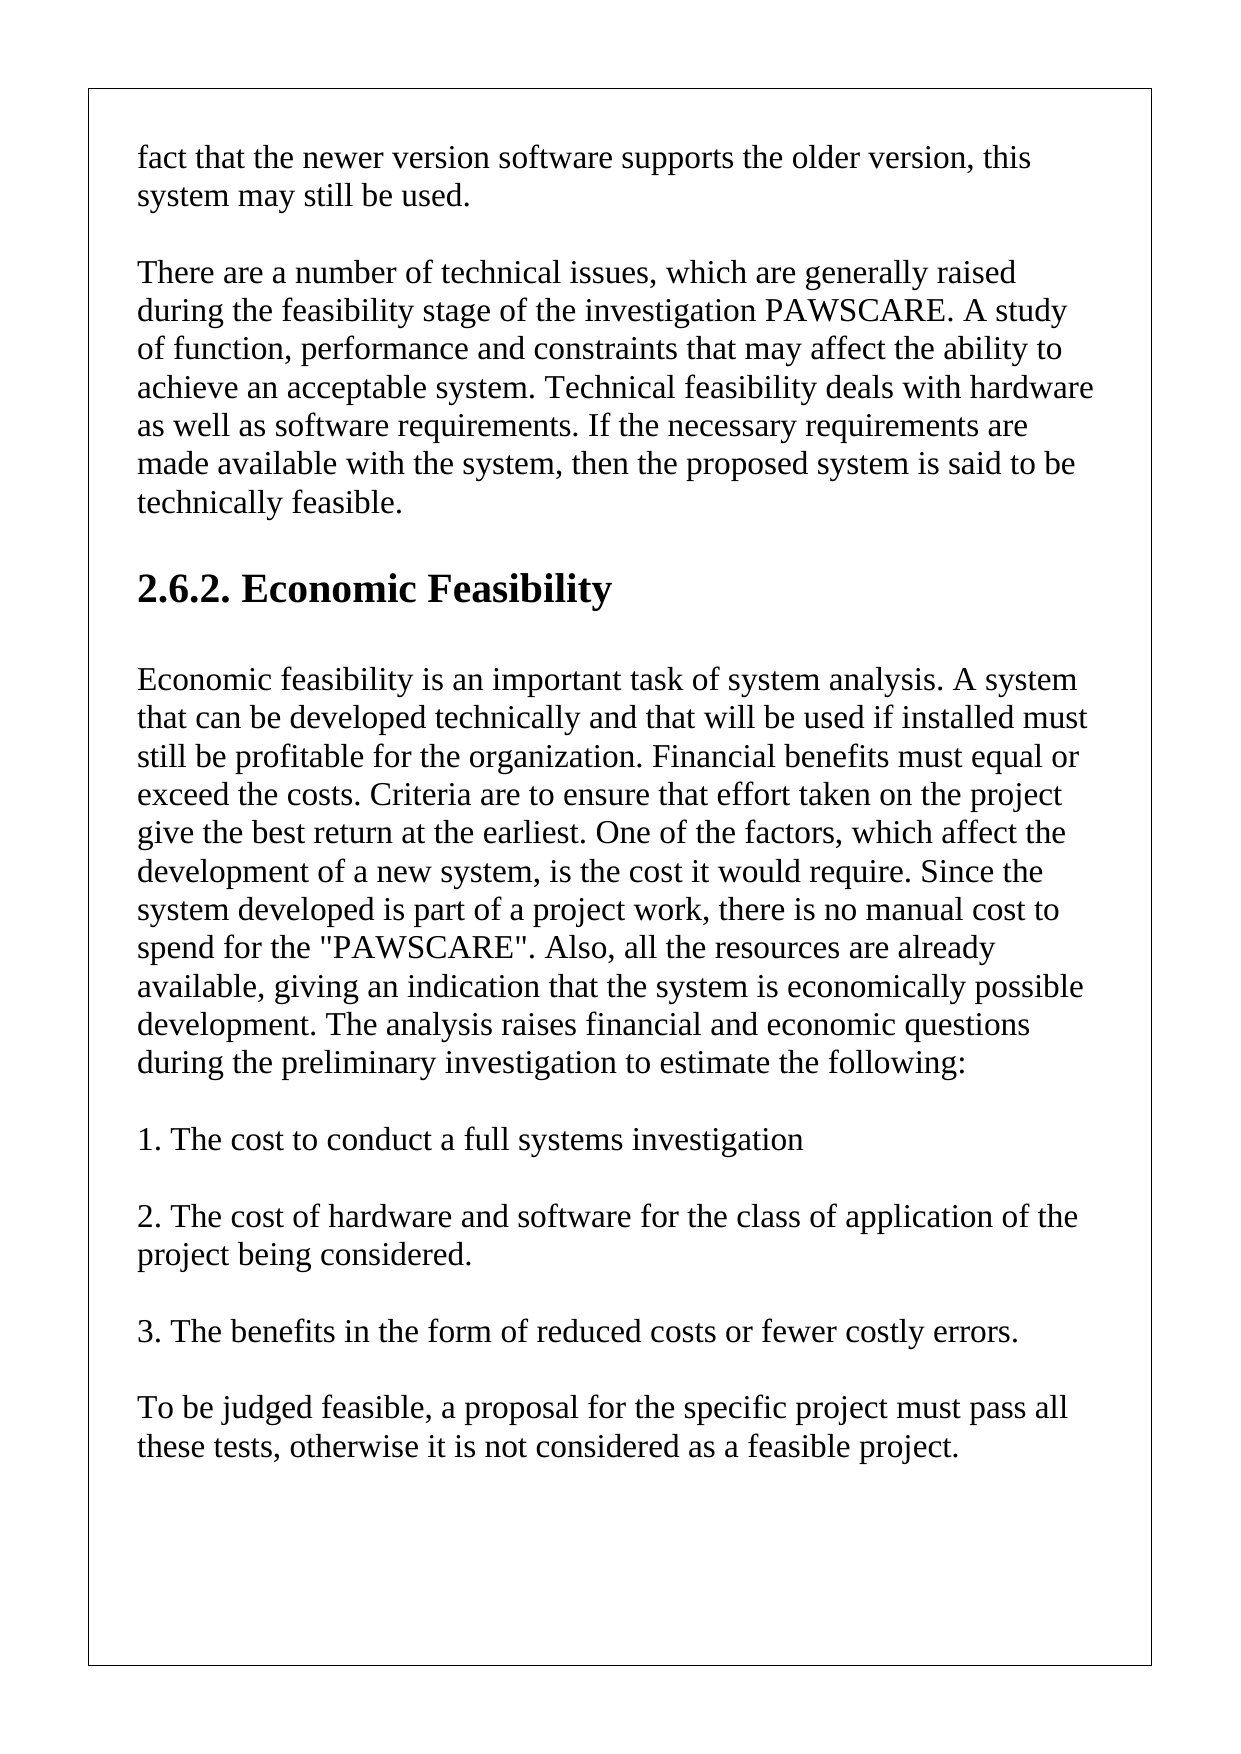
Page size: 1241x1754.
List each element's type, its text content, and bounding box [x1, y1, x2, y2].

text To be judged feasible, a proposal for the specific project must pass all these tests, otherwise it is not considered as a feasible project. [137, 1387, 1103, 1464]
text Economic feasibility is an important task of system analysis. A system that can be developed technically and that will be used if installed must still be profitable for the organization. Financial benefits must equal or exceed the costs. Criteria are to ensure that effort taken on the project give the best return at the earliest. One of the factors, which affect the development of a new system, is the cost it would require. Since the system developed is part of a project work, there is no manual cost to spend for the "PAWSCARE". Also, all the resources are already available, giving an indication that the system is economically possible development. The analysis raises financial and economic questions during the preliminary investigation to estimate the following: [137, 659, 1103, 1081]
text 2. The cost of hardware and software for the class of application of the project being considered. [137, 1196, 1103, 1272]
text 3. The benefits in the form of reduced costs or fewer costly errors. [137, 1311, 1103, 1349]
text There are a number of technical issues, which are generally raised during the feasibility stage of the investigation PAWSCARE. A study of function, performance and constraints that may affect the ability to achieve an acceptable system. Technical feasibility deals with hardware as well as software requirements. If the necessary requirements are made available with the system, then the proposed system is said to be technically feasible. [137, 252, 1103, 520]
text fact that the newer version software supports the older version, this system may still be used. [137, 137, 1103, 213]
text 1. The cost to conduct a full systems investigation [137, 1119, 1103, 1157]
text 2.6.2. Economic Feasibility [137, 563, 1103, 611]
